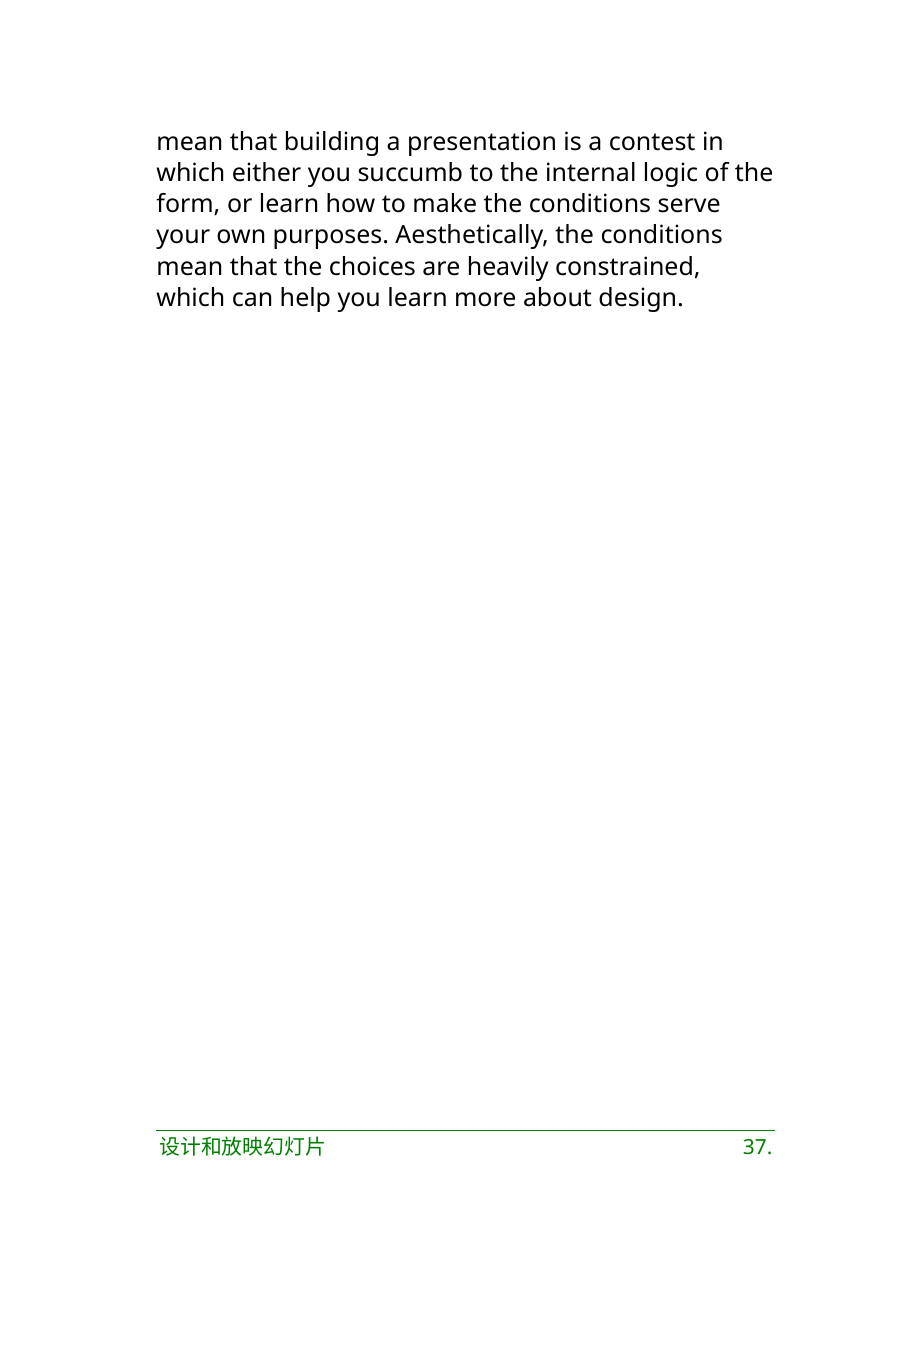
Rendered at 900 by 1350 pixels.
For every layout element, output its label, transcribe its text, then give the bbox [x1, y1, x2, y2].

text mean that building a presentation is a contest in which either you succumb to the internal logic of the form, or learn how to make the conditions serve your own purposes. Aesthetically, the conditions mean that the choices are heavily constrained, which can help you learn more about design. [156, 125, 775, 312]
